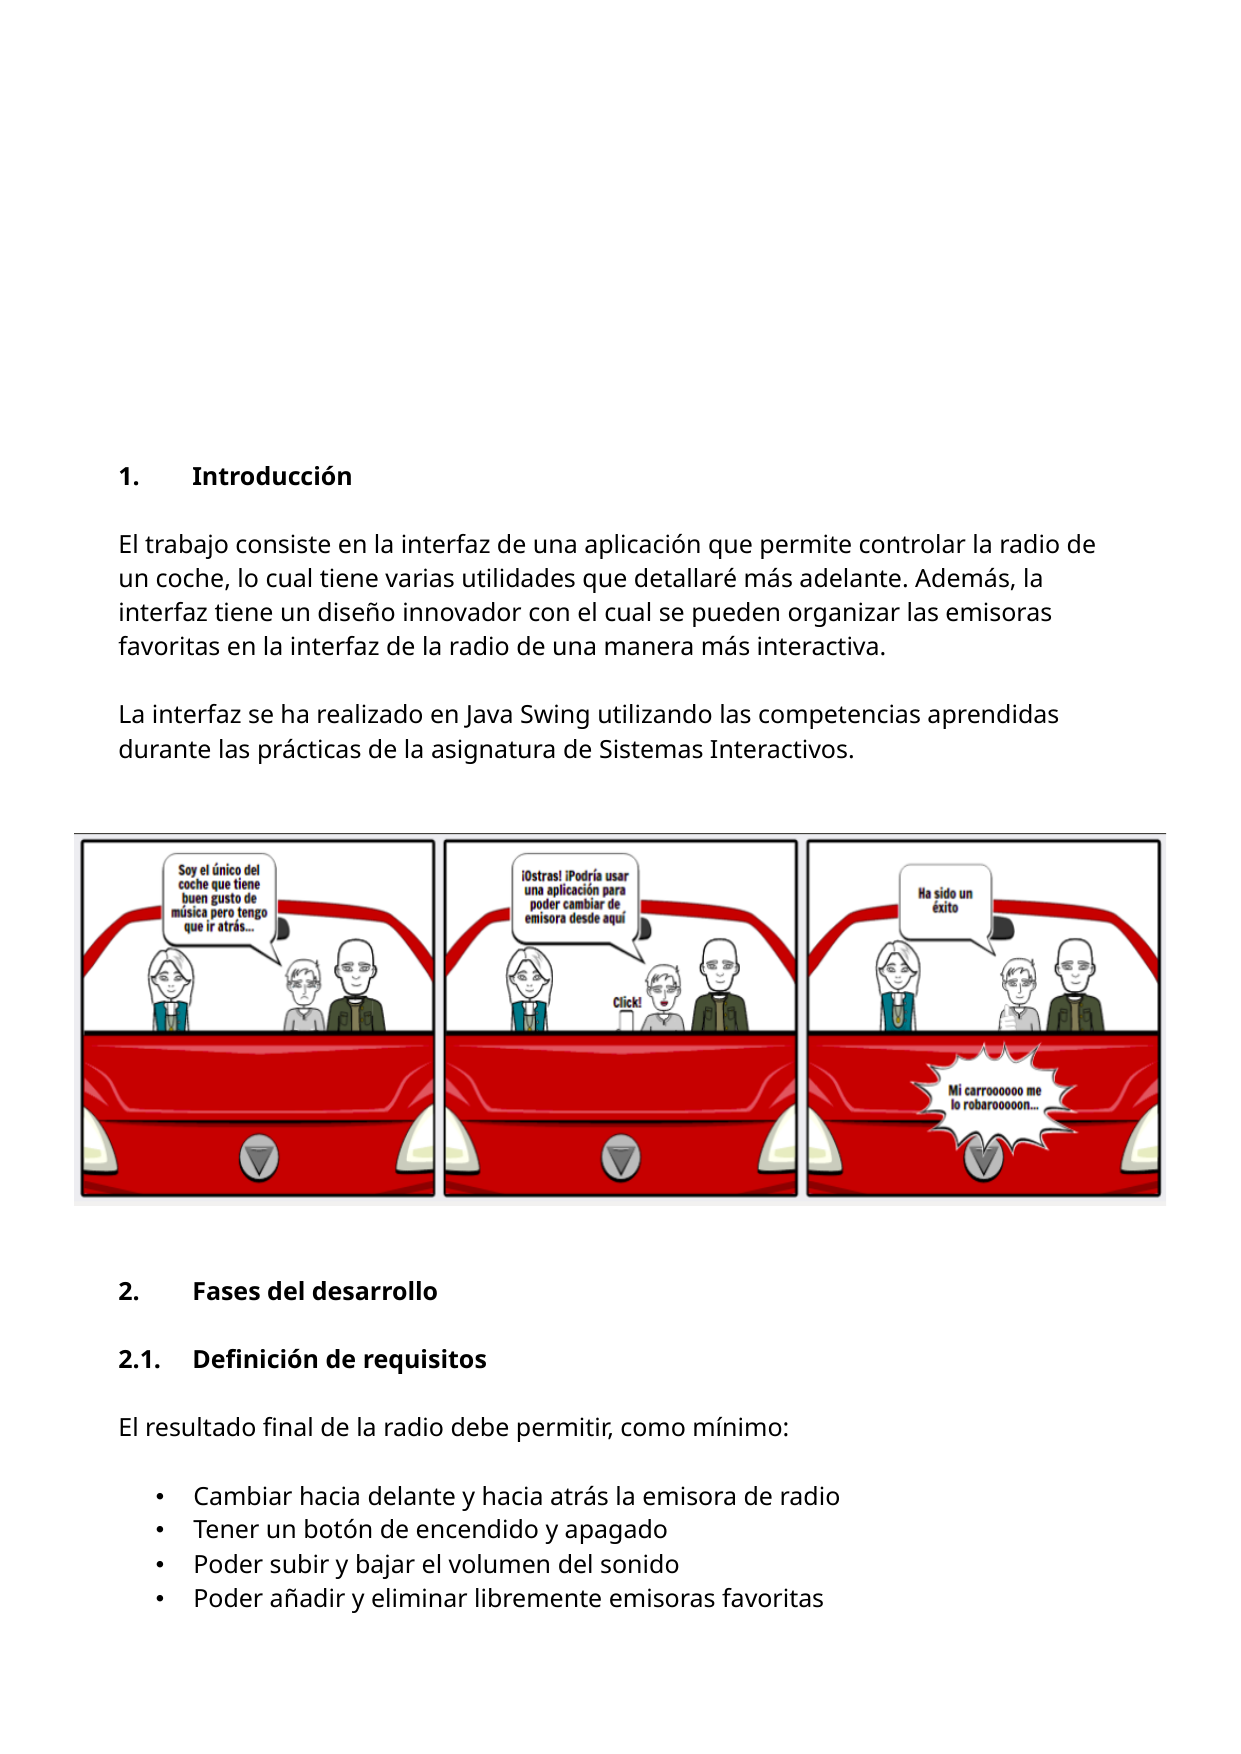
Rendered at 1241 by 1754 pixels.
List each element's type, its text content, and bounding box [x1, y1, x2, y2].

list Tener un botón de encendido y apagado [156, 1512, 1122, 1546]
text 2. Fases del desarrollo [118, 1274, 1122, 1308]
text 2.1. Definición de requisitos [118, 1342, 1122, 1376]
list Poder añadir y eliminar libremente emisoras favoritas [156, 1580, 1122, 1614]
list Cambiar hacia delante y hacia atrás la emisora de radio [156, 1478, 1122, 1512]
picture [74, 833, 1167, 1206]
text La interfaz se ha realizado en Java Swing utilizando las competencias aprendidas durante las prácticas de la asignatura de Sistemas Interactivos. [118, 697, 1122, 765]
text 1. Introducción [118, 459, 1122, 493]
text El trabajo consiste en la interfaz de una aplicación que permite controlar la radio de un coche, lo cual tiene varias utilidades que detallaré más adelante. Además, la interfaz tiene un diseño innovador con el cual se pueden organizar las emisoras favoritas en la interfaz de la radio de una manera más interactiva. [118, 527, 1122, 663]
list Poder subir y bajar el volumen del sonido [156, 1546, 1122, 1580]
text El resultado final de la radio debe permitir, como mínimo: [118, 1410, 1122, 1444]
